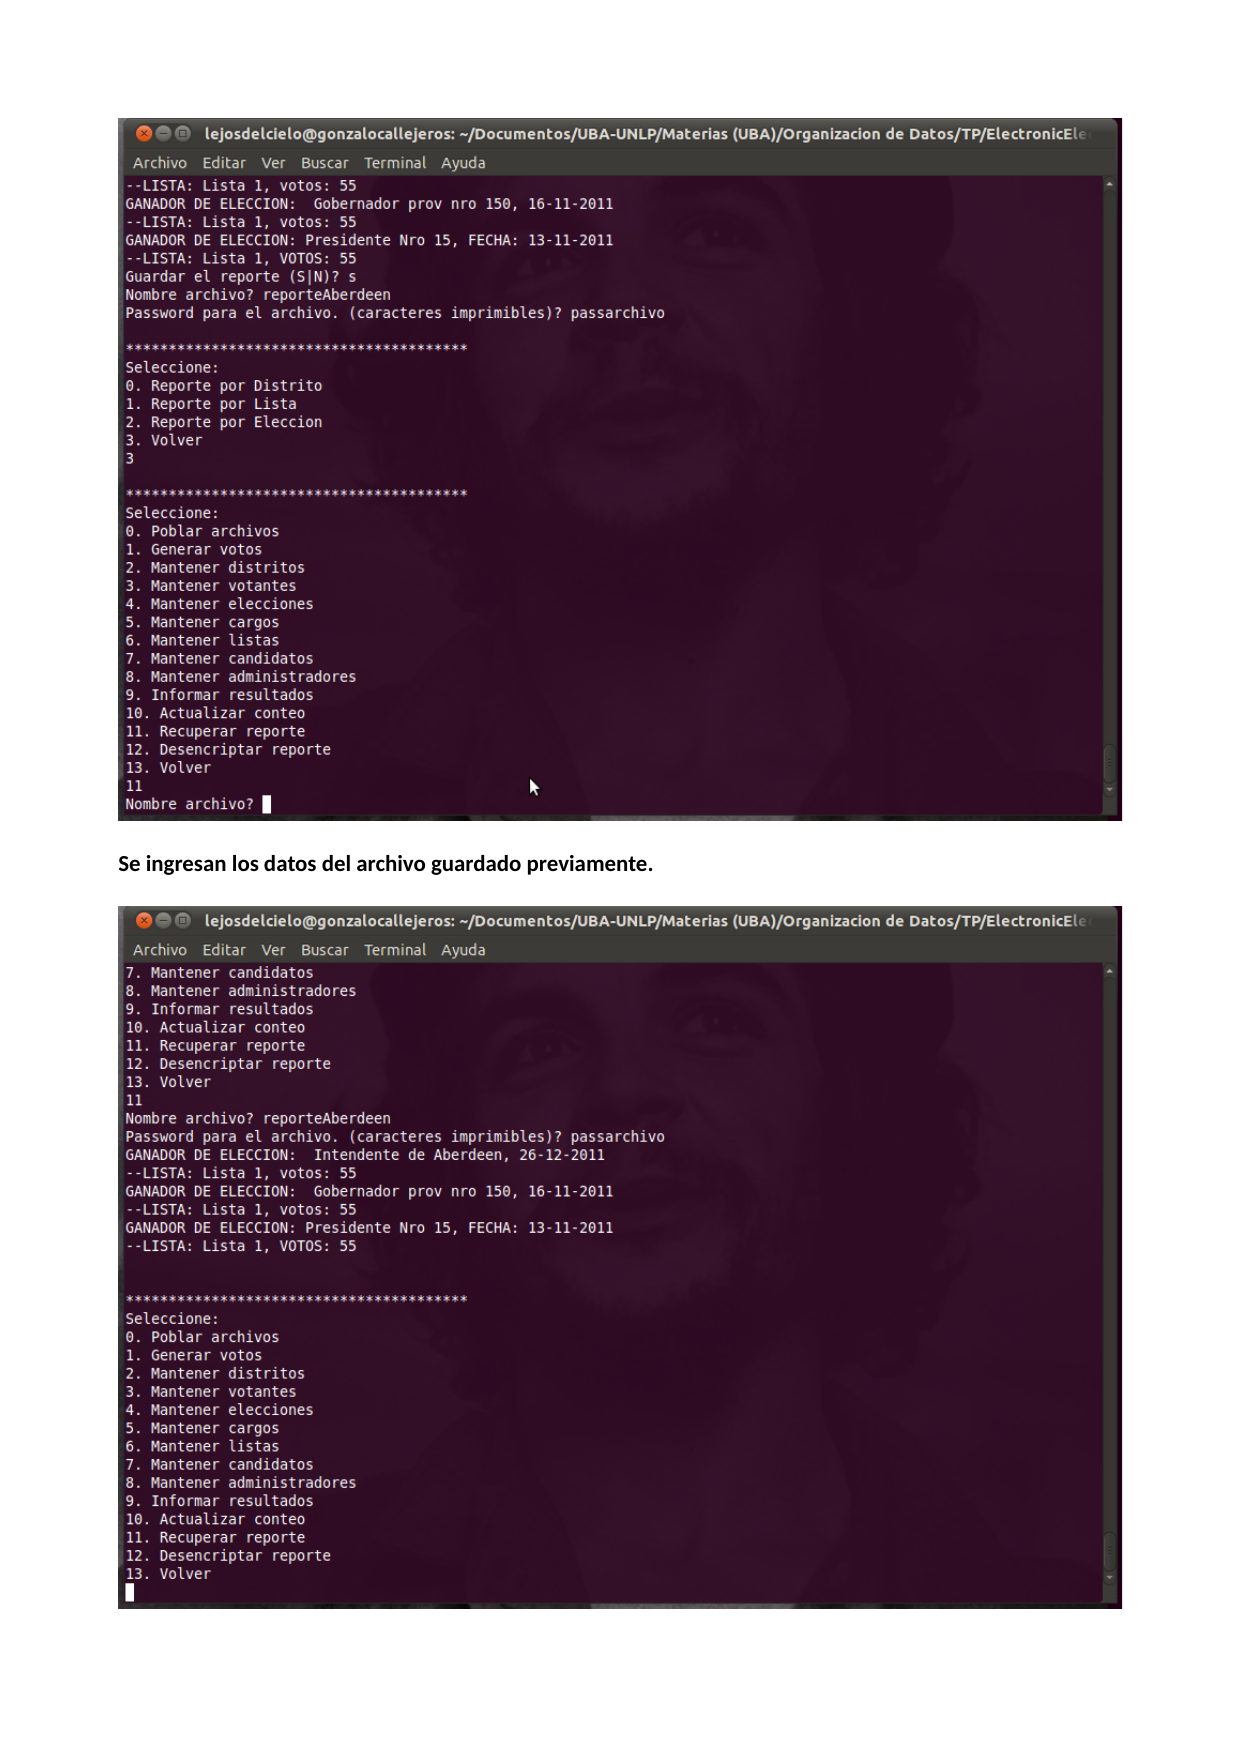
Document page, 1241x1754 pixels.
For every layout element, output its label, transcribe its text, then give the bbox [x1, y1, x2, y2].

text Se ingresan los datos del archivo guardado previamente. [118, 849, 1122, 877]
picture [118, 118, 1123, 821]
picture [118, 906, 1123, 1609]
